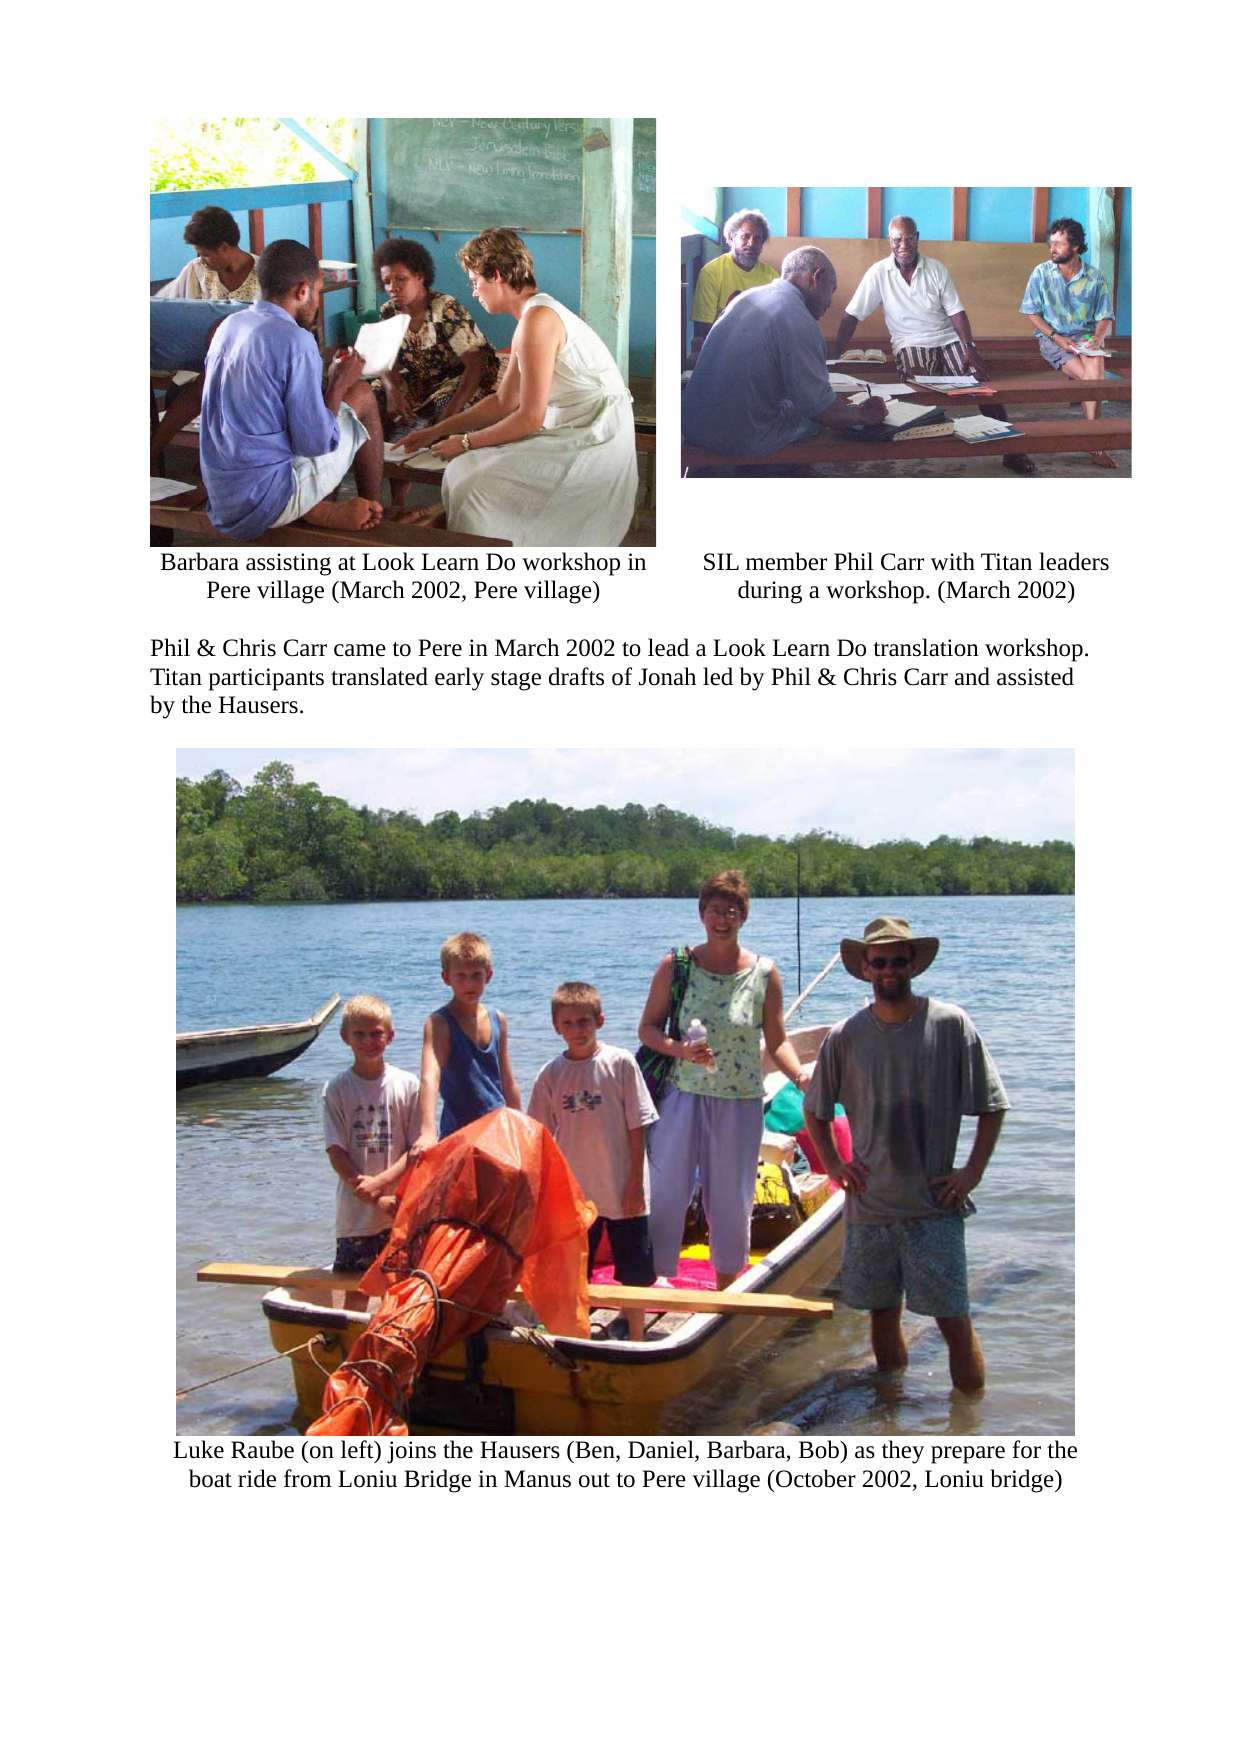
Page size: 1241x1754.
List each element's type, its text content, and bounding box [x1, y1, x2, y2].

text Phil & Chris Carr came to Pere in March 2002 to lead a Look Learn Do translation workshop. Titan participants translated early stage drafts of Jonah led by Phil & Chris Carr and assisted by the Hausers. [150, 633, 1090, 719]
table_header [657, 119, 669, 547]
picture [680, 187, 1132, 478]
table_cell Luke Raube (on left) joins the Hausers (Ben, Daniel, Barbara, Bob) as they prepare for the boat ride from Loniu Bridge in Manus out to Pere village (October 2002, Loniu bridge) [138, 1435, 1113, 1493]
picture [176, 748, 1075, 1436]
table_header [138, 748, 176, 1435]
table_header [138, 119, 150, 547]
table_cell SIL member Phil Carr with Titan leaders during a workshop. (March 2002) [669, 547, 1144, 604]
table_cell Barbara assisting at Look Learn Do workshop in Pere village (March 2002, Pere village) [138, 547, 669, 604]
table_header [1075, 748, 1113, 1435]
table_header [669, 119, 1144, 547]
picture [150, 118, 657, 547]
